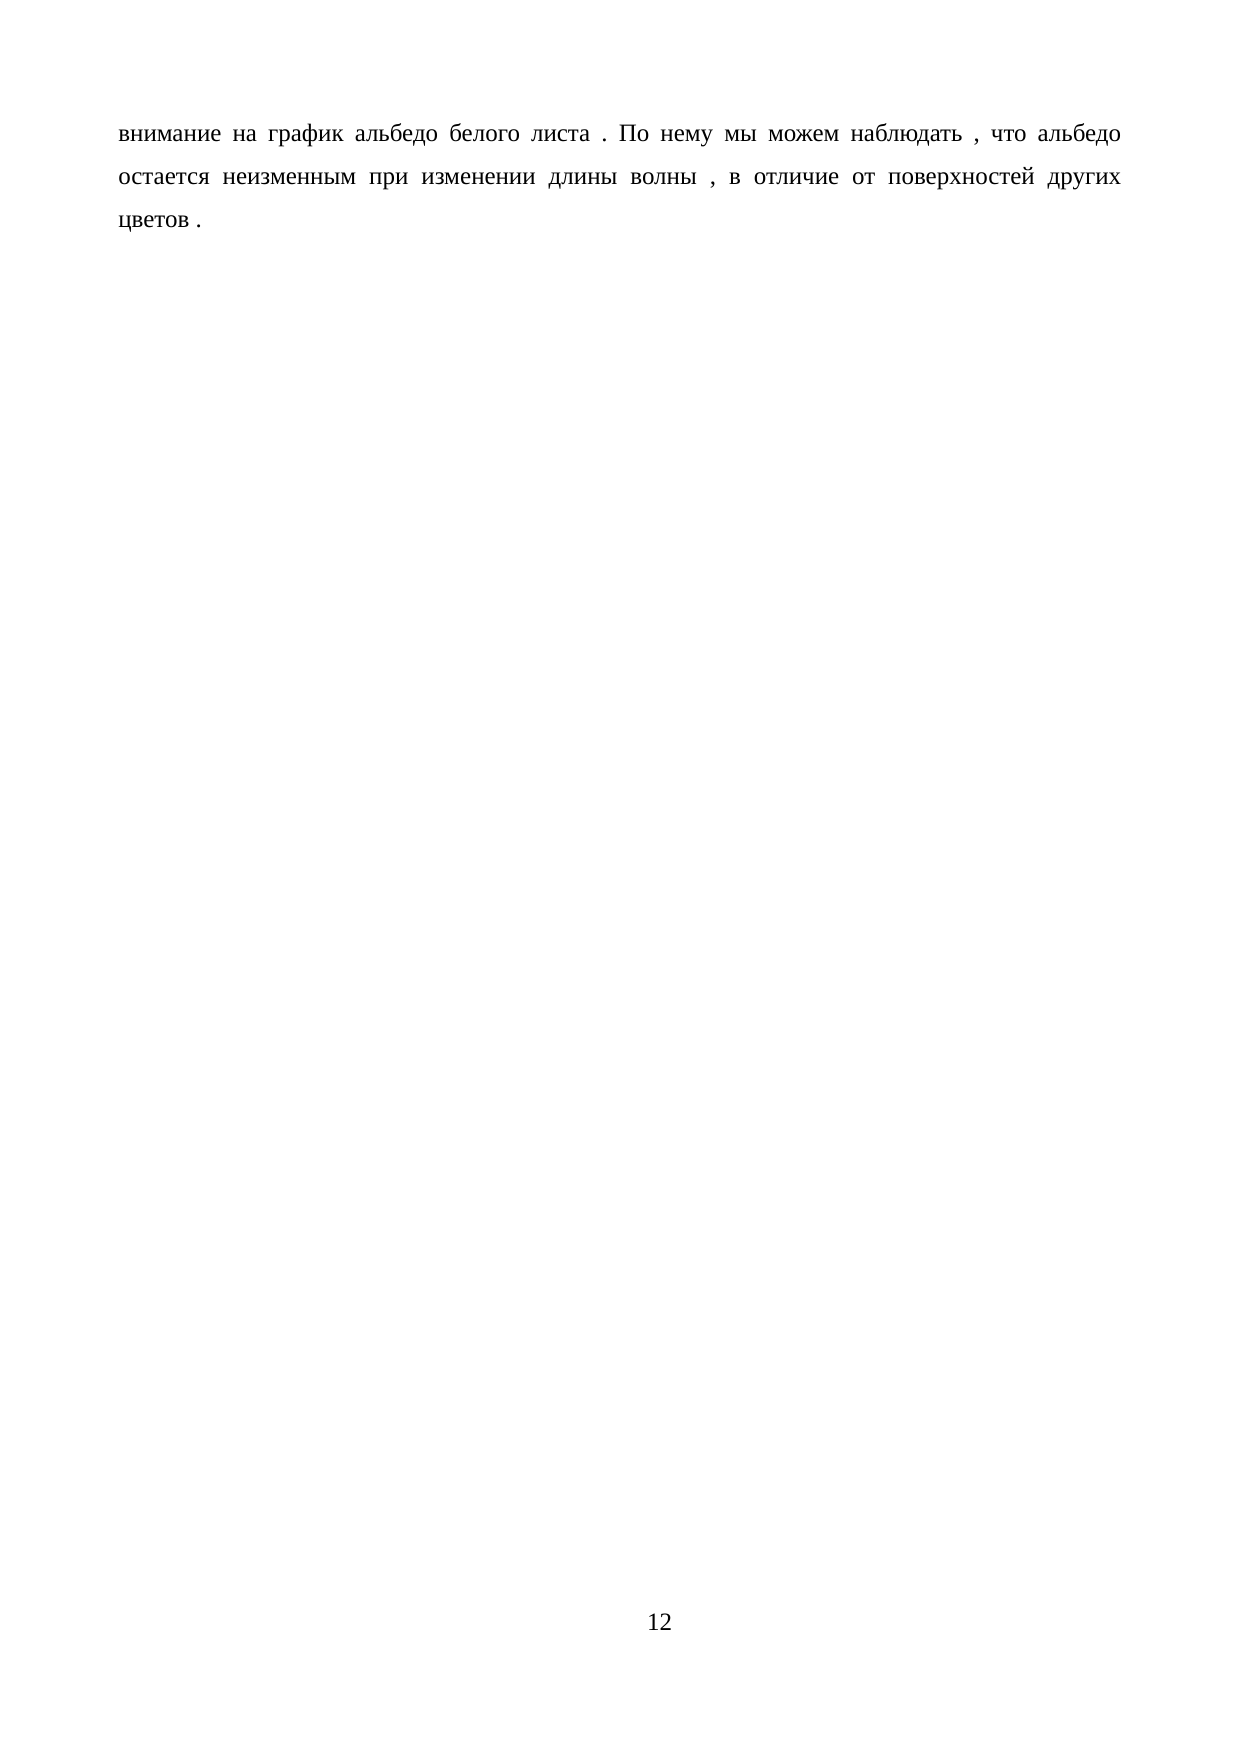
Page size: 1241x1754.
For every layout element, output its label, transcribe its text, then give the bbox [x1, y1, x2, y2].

text внимание на график альбедо белого листа . По нему мы можем наблюдать , что альбедо остается неизменным при изменении длины волны , в отличие от поверхностей других цветов . [118, 118, 1122, 233]
